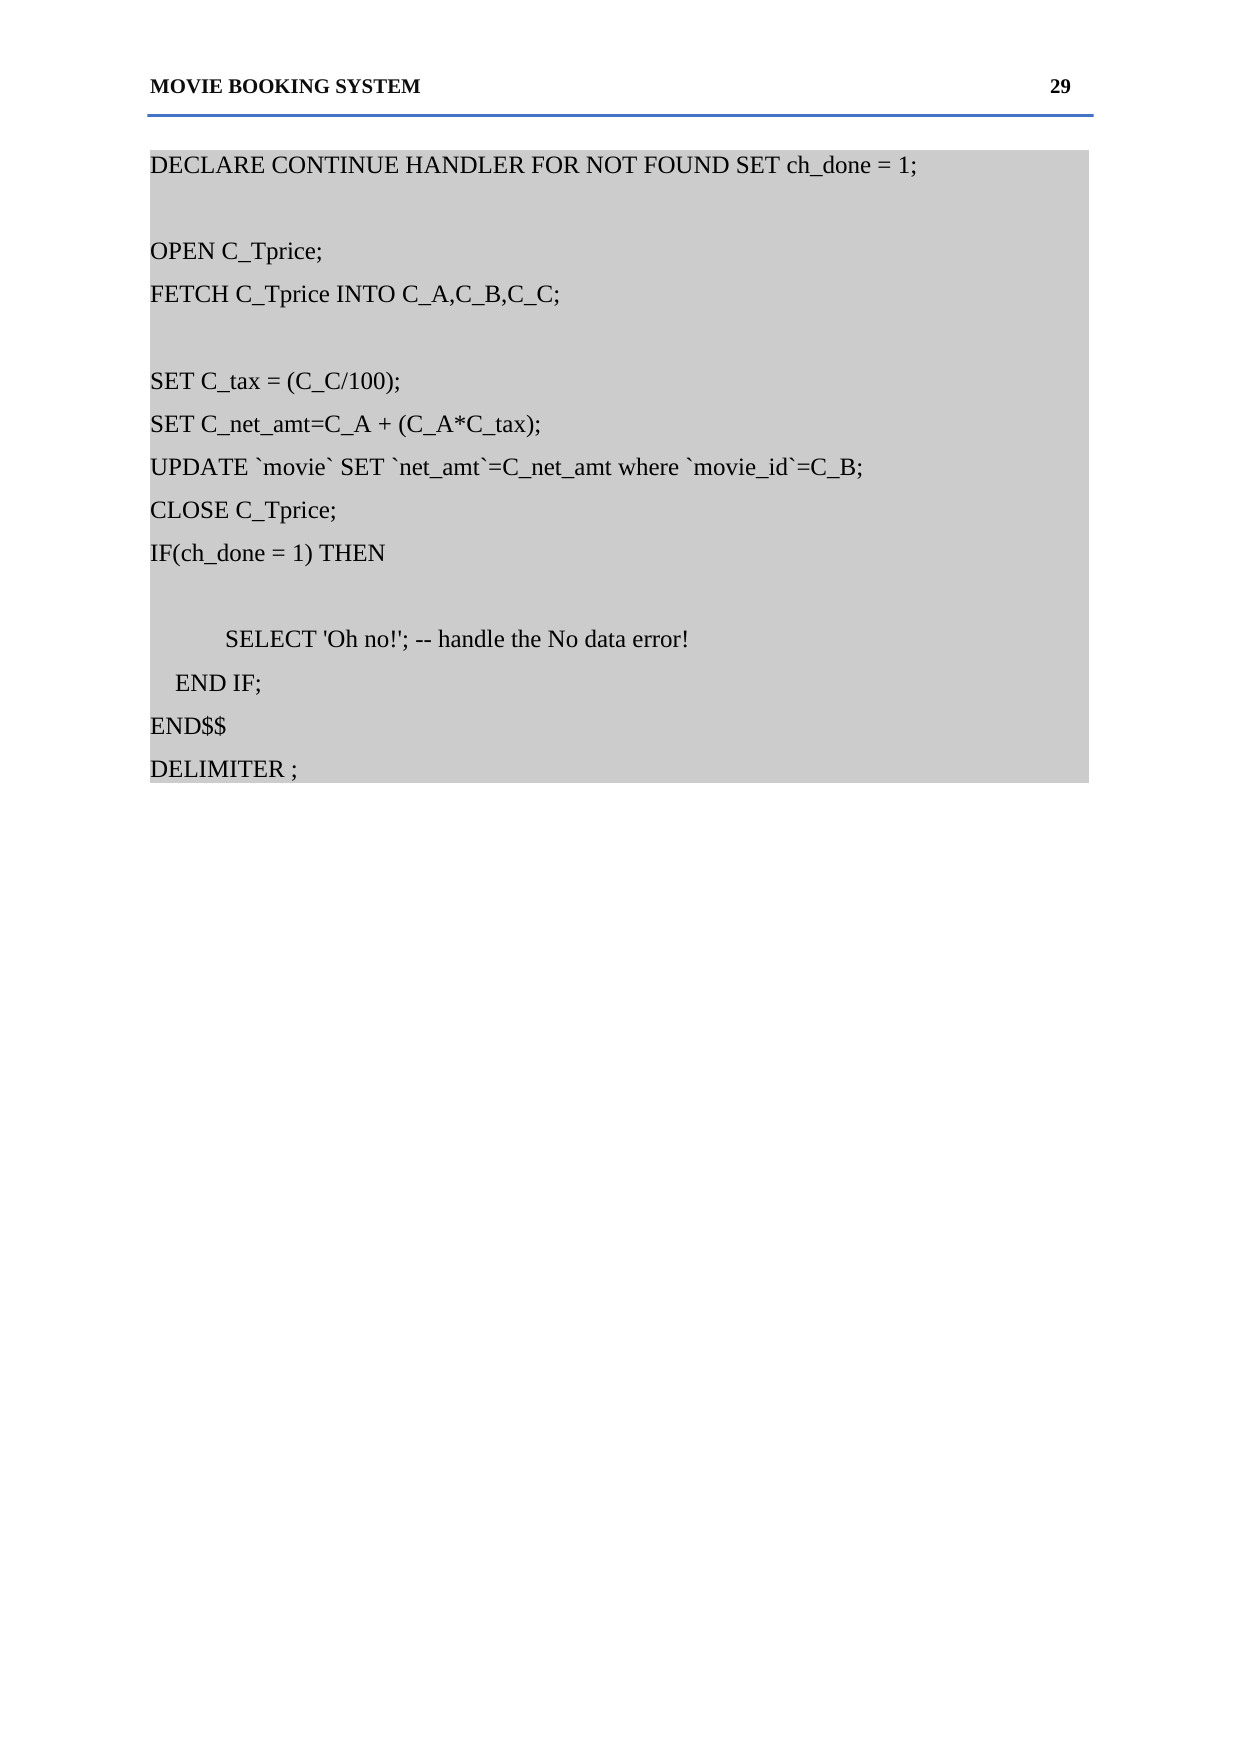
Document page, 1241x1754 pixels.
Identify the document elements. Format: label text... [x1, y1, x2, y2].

text SET C_net_amt=C_A + (C_A*C_tax); [150, 409, 1089, 438]
text UPDATE `movie` SET `net_amt`=C_net_amt where `movie_id`=C_B; [150, 452, 1089, 481]
text END IF; [150, 668, 1089, 696]
text CLOSE C_Tprice; [150, 495, 1089, 524]
text OPEN C_Tprice; [150, 236, 1089, 265]
text DELIMITER ; [150, 754, 1089, 783]
text SET C_tax = (C_C/100); [150, 366, 1089, 394]
text IF(ch_done = 1) THEN [150, 538, 1089, 567]
text SELECT 'Oh no!'; -- handle the No data error! [150, 624, 1089, 653]
text DECLARE CONTINUE HANDLER FOR NOT FOUND SET ch_done = 1; [150, 150, 1089, 179]
text FETCH C_Tprice INTO C_A,C_B,C_C; [150, 279, 1089, 308]
text END$$ [150, 711, 1089, 739]
